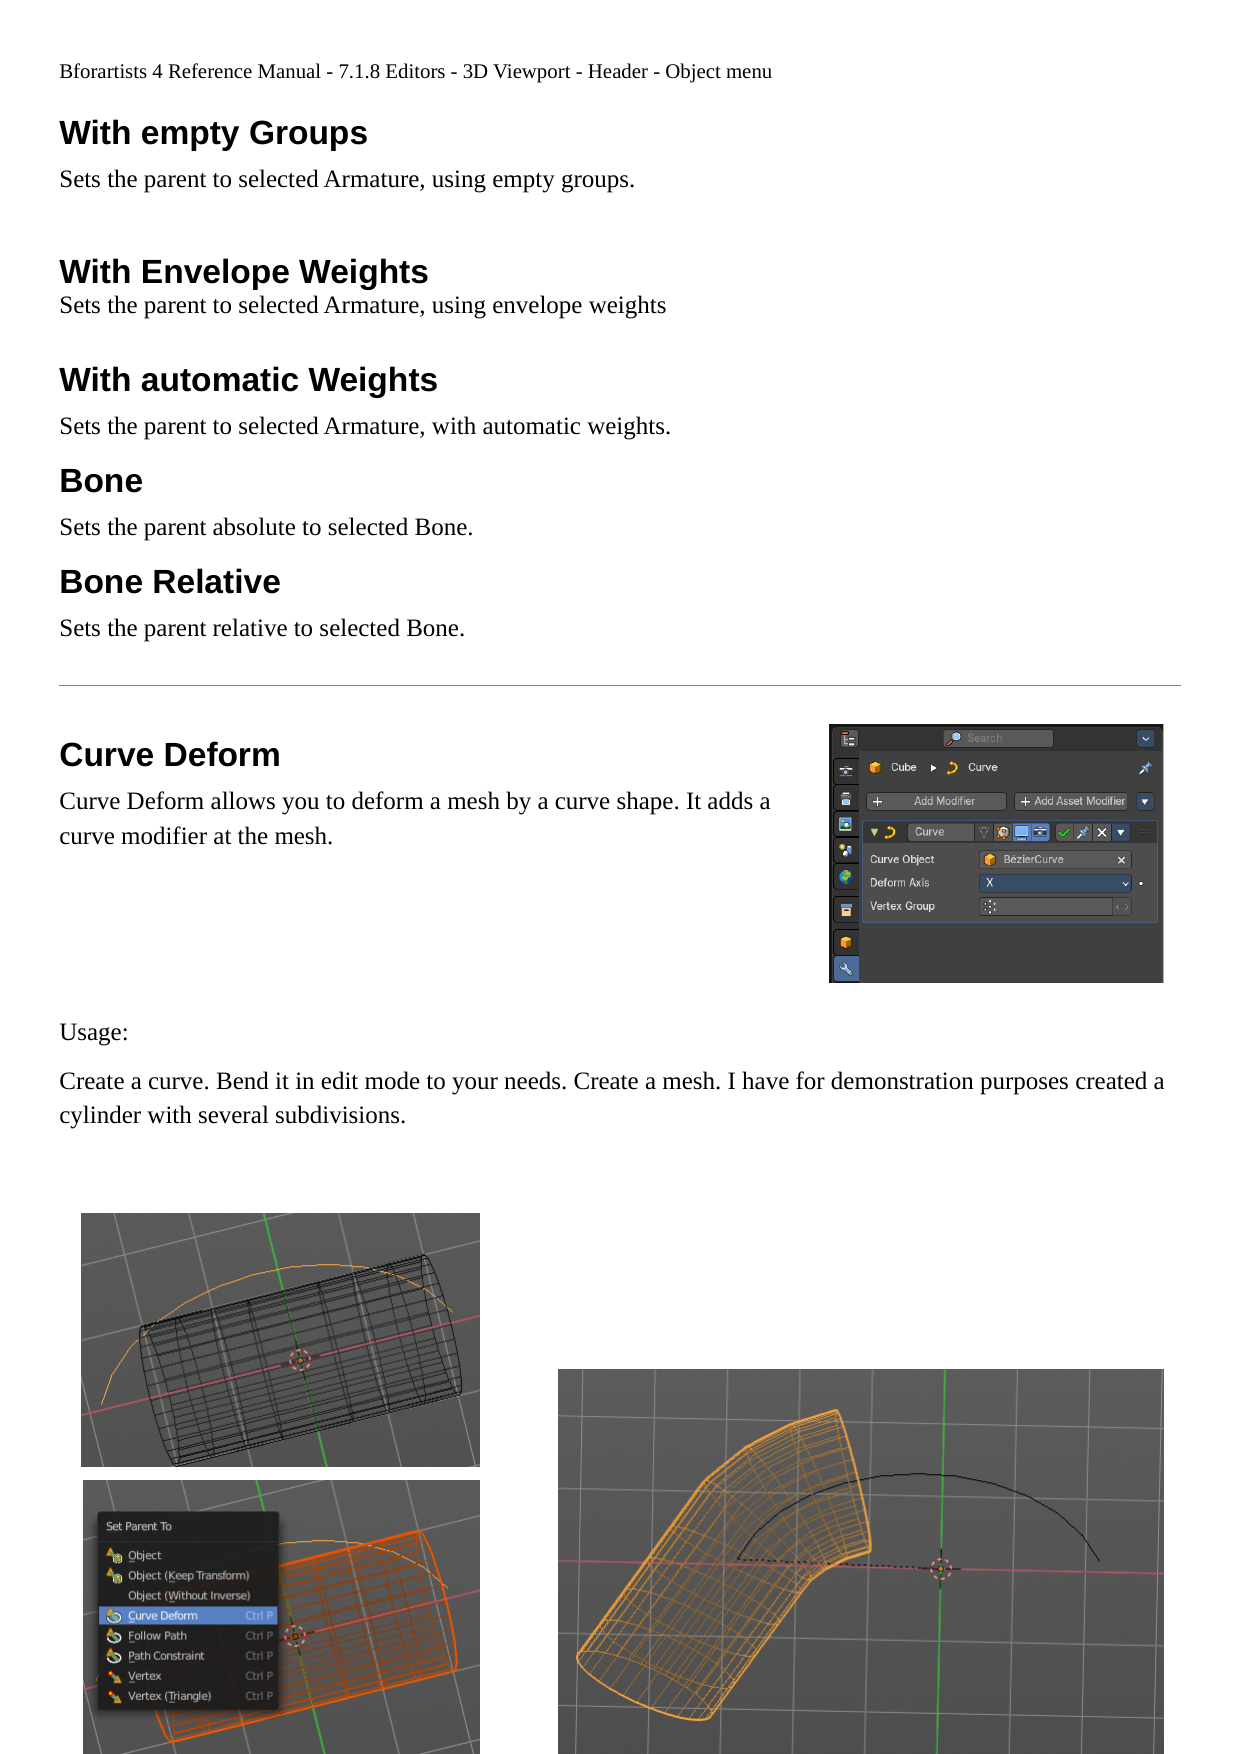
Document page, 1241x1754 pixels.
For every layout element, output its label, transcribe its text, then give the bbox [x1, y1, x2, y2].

text With Envelope Weights [59, 251, 1181, 290]
subtitle With automatic Weights [59, 360, 1181, 399]
text Sets the parent to selected Armature, with automatic weights. [59, 411, 1181, 440]
text Curve Deform allows you to deform a mesh by a curve shape. It adds a curve modifier at the mesh. [59, 786, 829, 849]
text Sets the parent relative to selected Bone. [59, 613, 1181, 641]
text Sets the parent to selected Armature, using envelope weights [59, 290, 1181, 319]
picture [81, 1213, 480, 1467]
text Create a curve. Bend it in edit mode to your needs. Create a mesh. I have for demonstration purposes created a cylinder with several subdivisions. [59, 1066, 1181, 1129]
picture [558, 1369, 1164, 1754]
subtitle With empty Groups [59, 113, 1181, 151]
subtitle Curve Deform [59, 735, 829, 774]
picture [83, 1480, 480, 1754]
subtitle [1164, 735, 1181, 774]
text Sets the parent absolute to selected Bone. [59, 512, 1181, 541]
subtitle Bone Relative [59, 561, 1181, 600]
subtitle Bone [59, 461, 1181, 499]
picture [829, 724, 1164, 983]
text Usage: [59, 1017, 1181, 1046]
text Sets the parent to selected Armature, using empty groups. [59, 164, 1181, 192]
